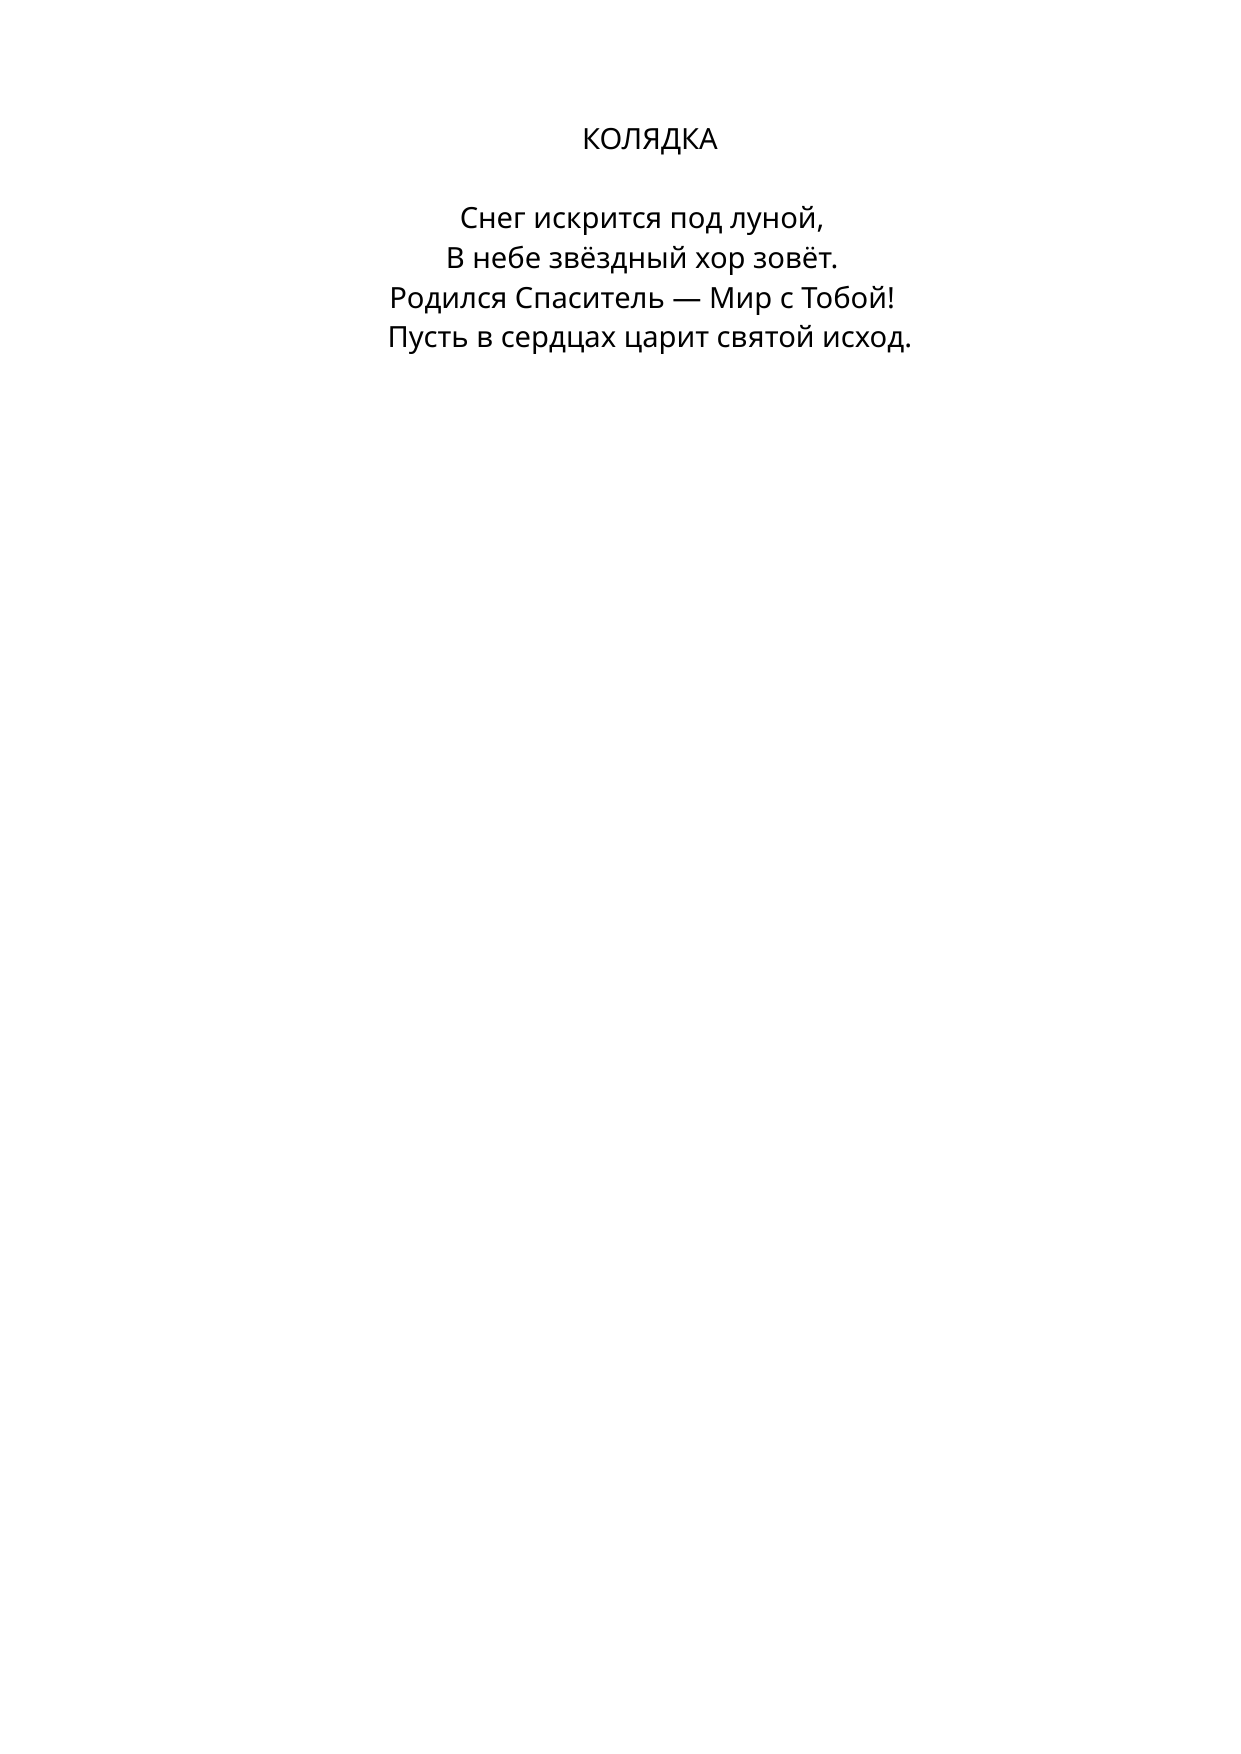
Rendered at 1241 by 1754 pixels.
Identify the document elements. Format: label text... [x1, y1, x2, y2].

text Родился Спаситель — Мир с Тобой! [118, 277, 1181, 317]
text КОЛЯДКА [118, 118, 1181, 158]
text В небе звёздный хор зовёт. [118, 237, 1181, 277]
text Снег искрится под луной, [118, 197, 1181, 237]
text Пусть в сердцах царит святой исход. [118, 317, 1181, 356]
